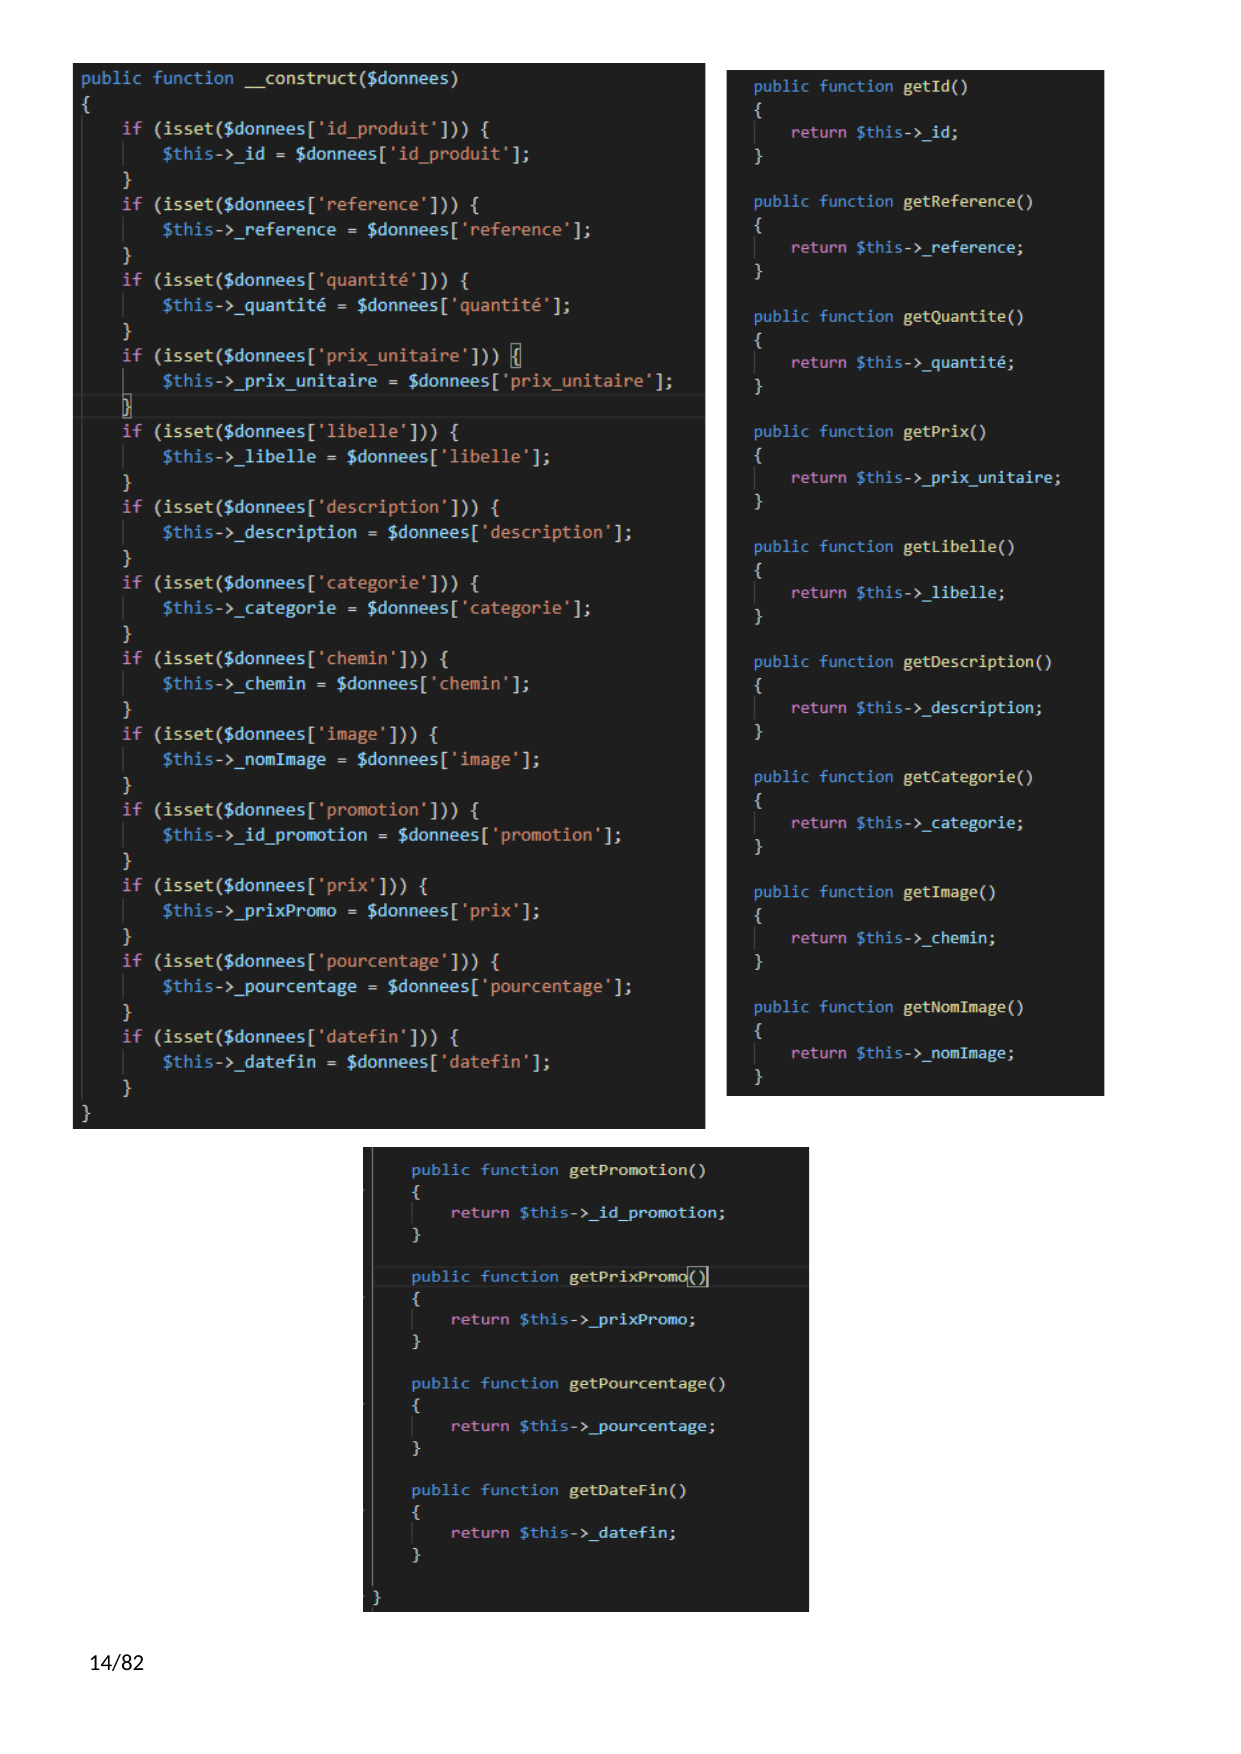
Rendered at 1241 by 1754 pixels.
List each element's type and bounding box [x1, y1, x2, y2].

picture [363, 1147, 810, 1612]
picture [72, 63, 706, 1129]
picture [726, 70, 1105, 1096]
